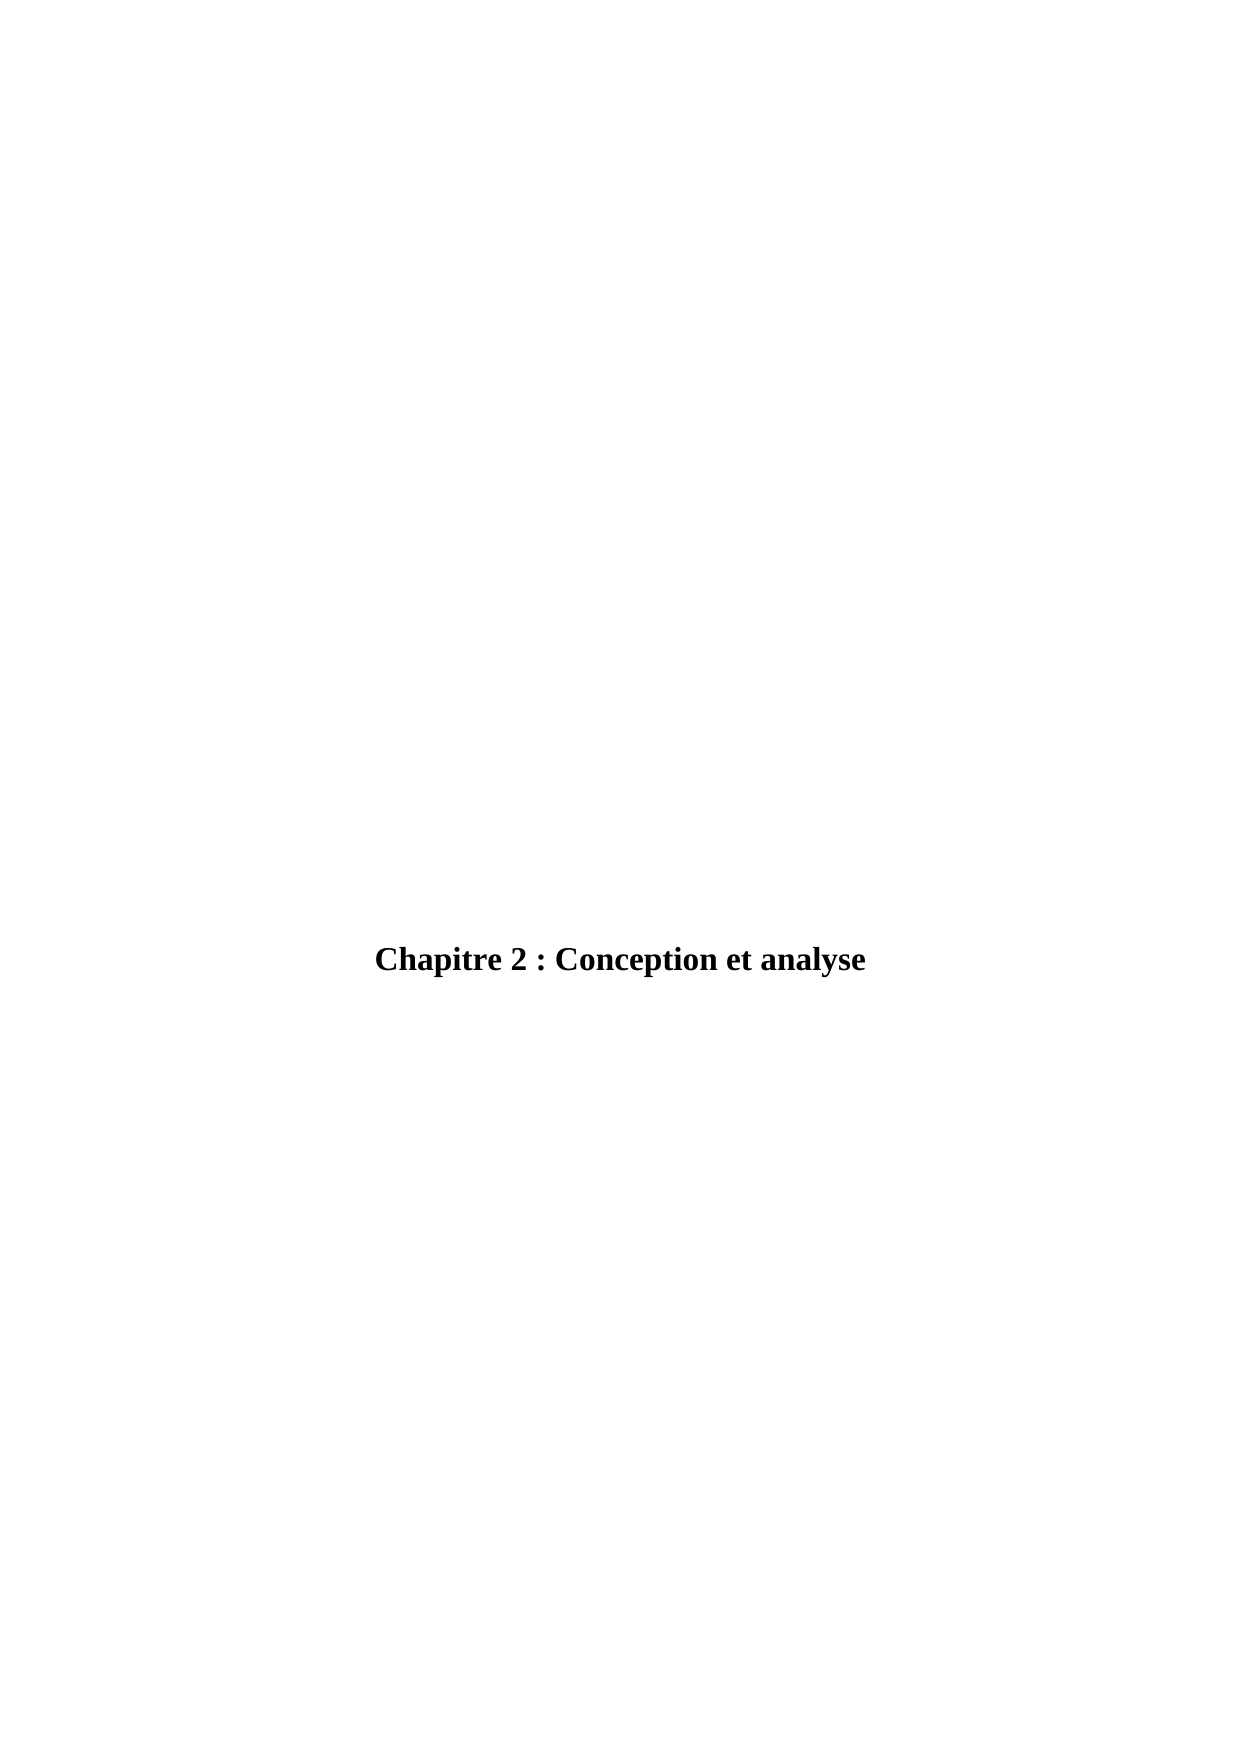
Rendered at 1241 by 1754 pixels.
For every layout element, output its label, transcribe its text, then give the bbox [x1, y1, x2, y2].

subtitle Chapitre 2 : Conception et analyse [148, 939, 1093, 978]
